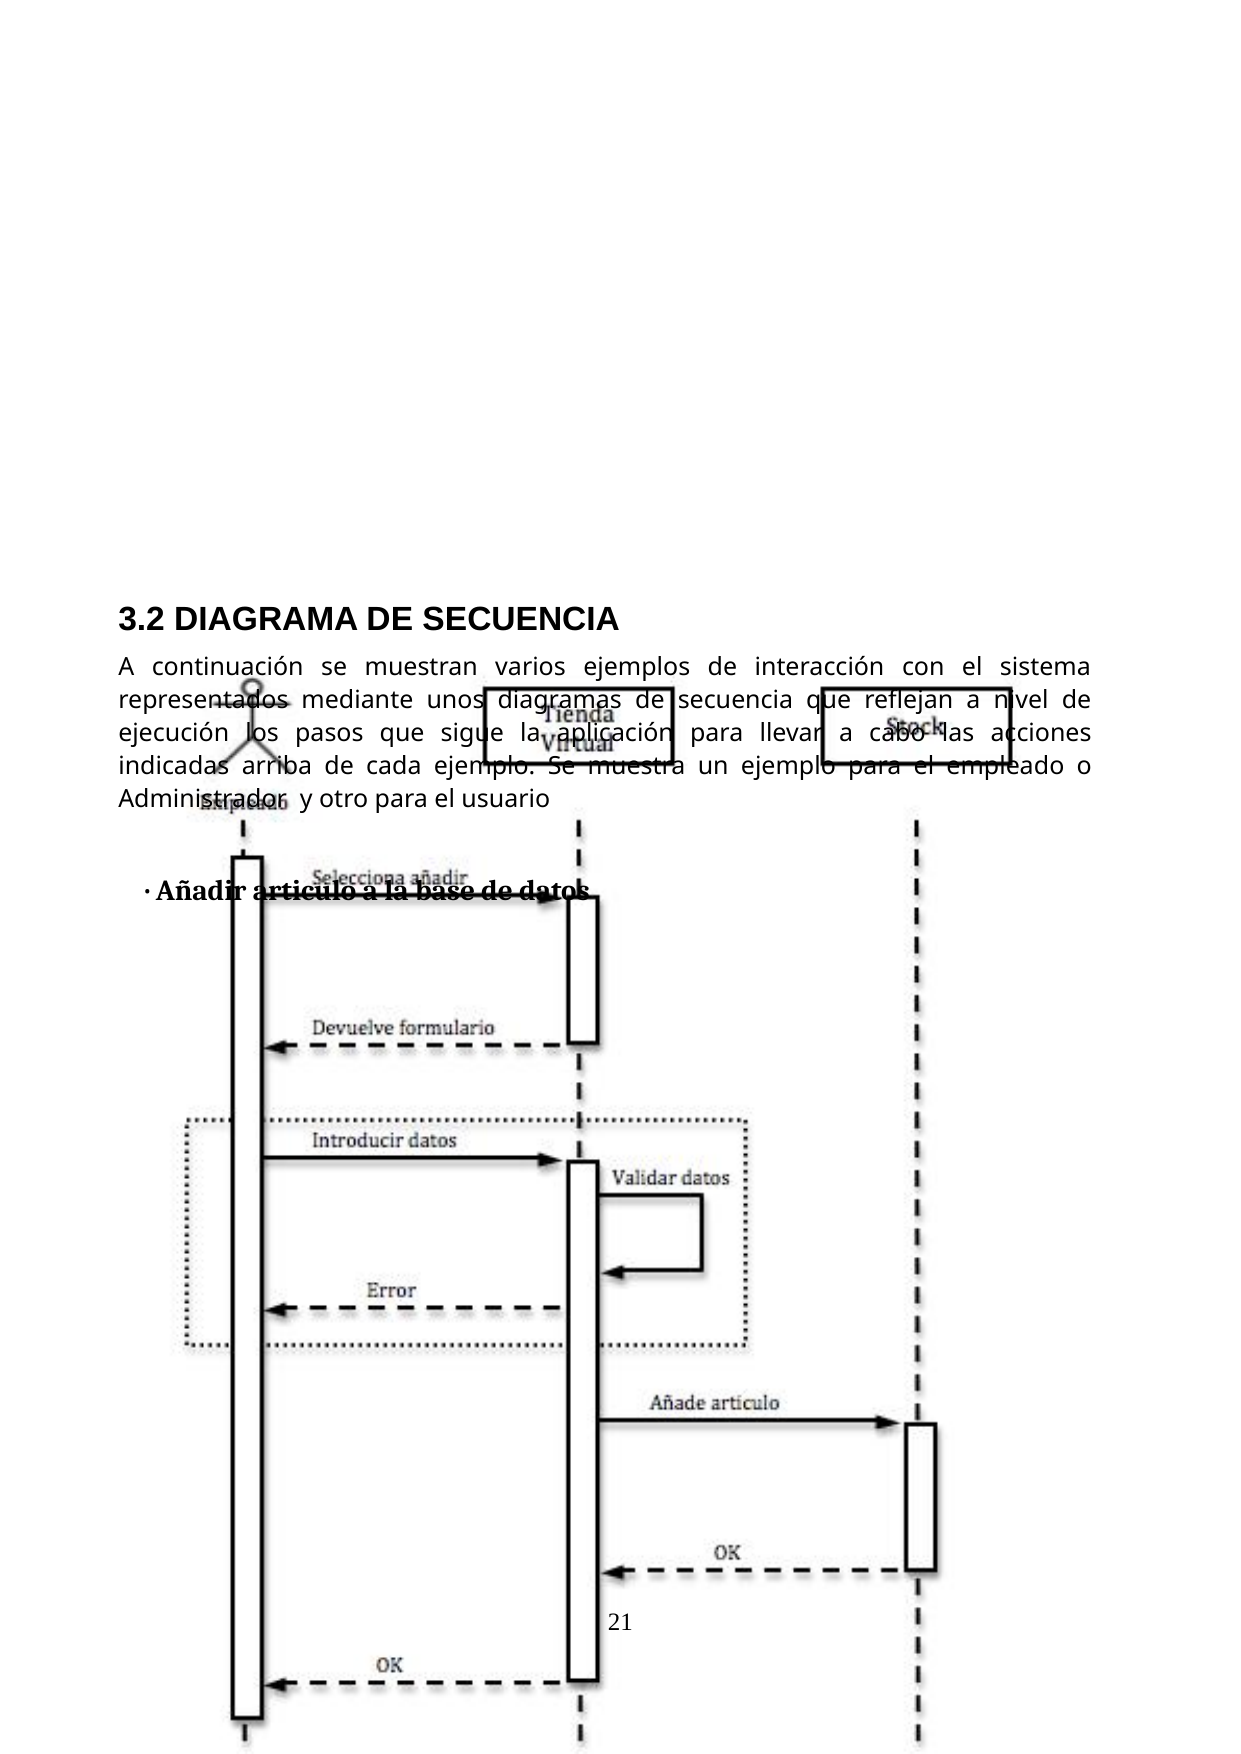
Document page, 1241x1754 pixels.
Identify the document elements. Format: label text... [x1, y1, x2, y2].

subtitle 3.2 DIAGRAMA DE SECUENCIA [118, 598, 1122, 637]
text · Añadir articulo a la base de datos [1039, 874, 1122, 908]
picture [711, 663, 718, 673]
picture [154, 656, 1038, 1754]
text A continuación se muestran varios ejemplos de interacción con el sistema representados mediante unos diagramas de secuencia que reflejan a nivel de ejecución los pasos que sigue la aplicación para llevar a cabo las acciones indicadas arriba de cada ejemplo. Se muestra un ejemplo para el empleado o Administrador y otro para el usuario [118, 649, 1093, 815]
